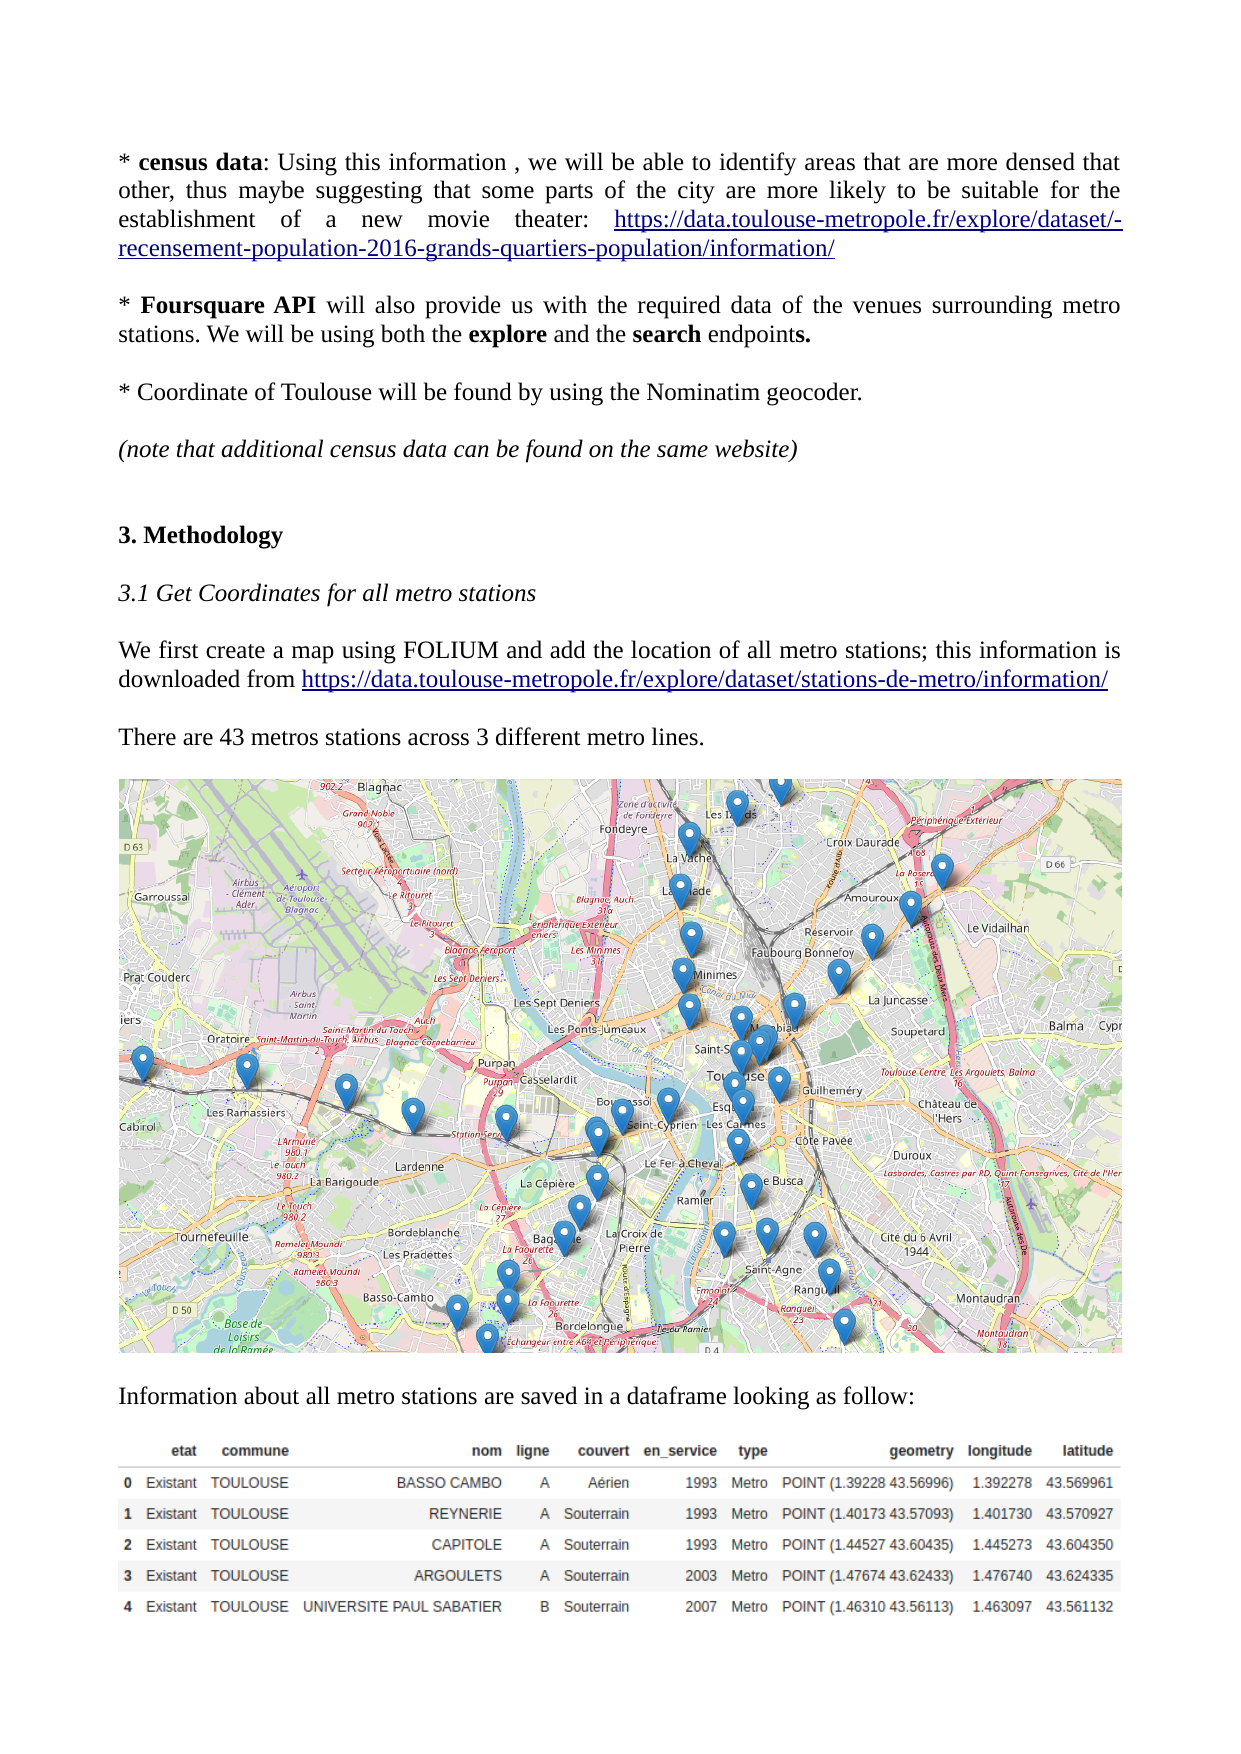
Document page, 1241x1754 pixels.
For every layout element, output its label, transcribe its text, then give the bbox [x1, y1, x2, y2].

text We first create a map using FOLIUM and add the location of all metro stations; this information is downloaded from https://data.toulouse-metropole.fr/explore/dataset/stations-de-metro/information/ [118, 636, 1122, 693]
text Information about all metro stations are saved in a dataframe looking as follow: [118, 1381, 1122, 1410]
text 3.1 Get Coordinates for all metro stations [118, 578, 1122, 607]
text 3. Methodology [118, 521, 1122, 549]
text * census data: Using this information , we will be able to identify areas that are more densed that other, thus maybe suggesting that some parts of the city are more likely to be suitable for the establishment of a new movie theater: https://data.toulouse-metropole.fr/explore/dataset/-recensement-population-2016-grands-quartiers-population/information/ [118, 147, 1122, 262]
picture [118, 779, 1123, 1353]
text (note that additional census data can be found on the same website) [118, 434, 1122, 463]
text * Foursquare API will also provide us with the required data of the venues surrounding metro stations. We will be using both the explore and the search endpoints. [118, 291, 1122, 348]
text There are 43 metros stations across 3 different metro lines. [118, 722, 1122, 751]
text * Coordinate of Toulouse will be found by using the Nominatim geocoder. [118, 377, 1122, 406]
picture [118, 1438, 1123, 1619]
